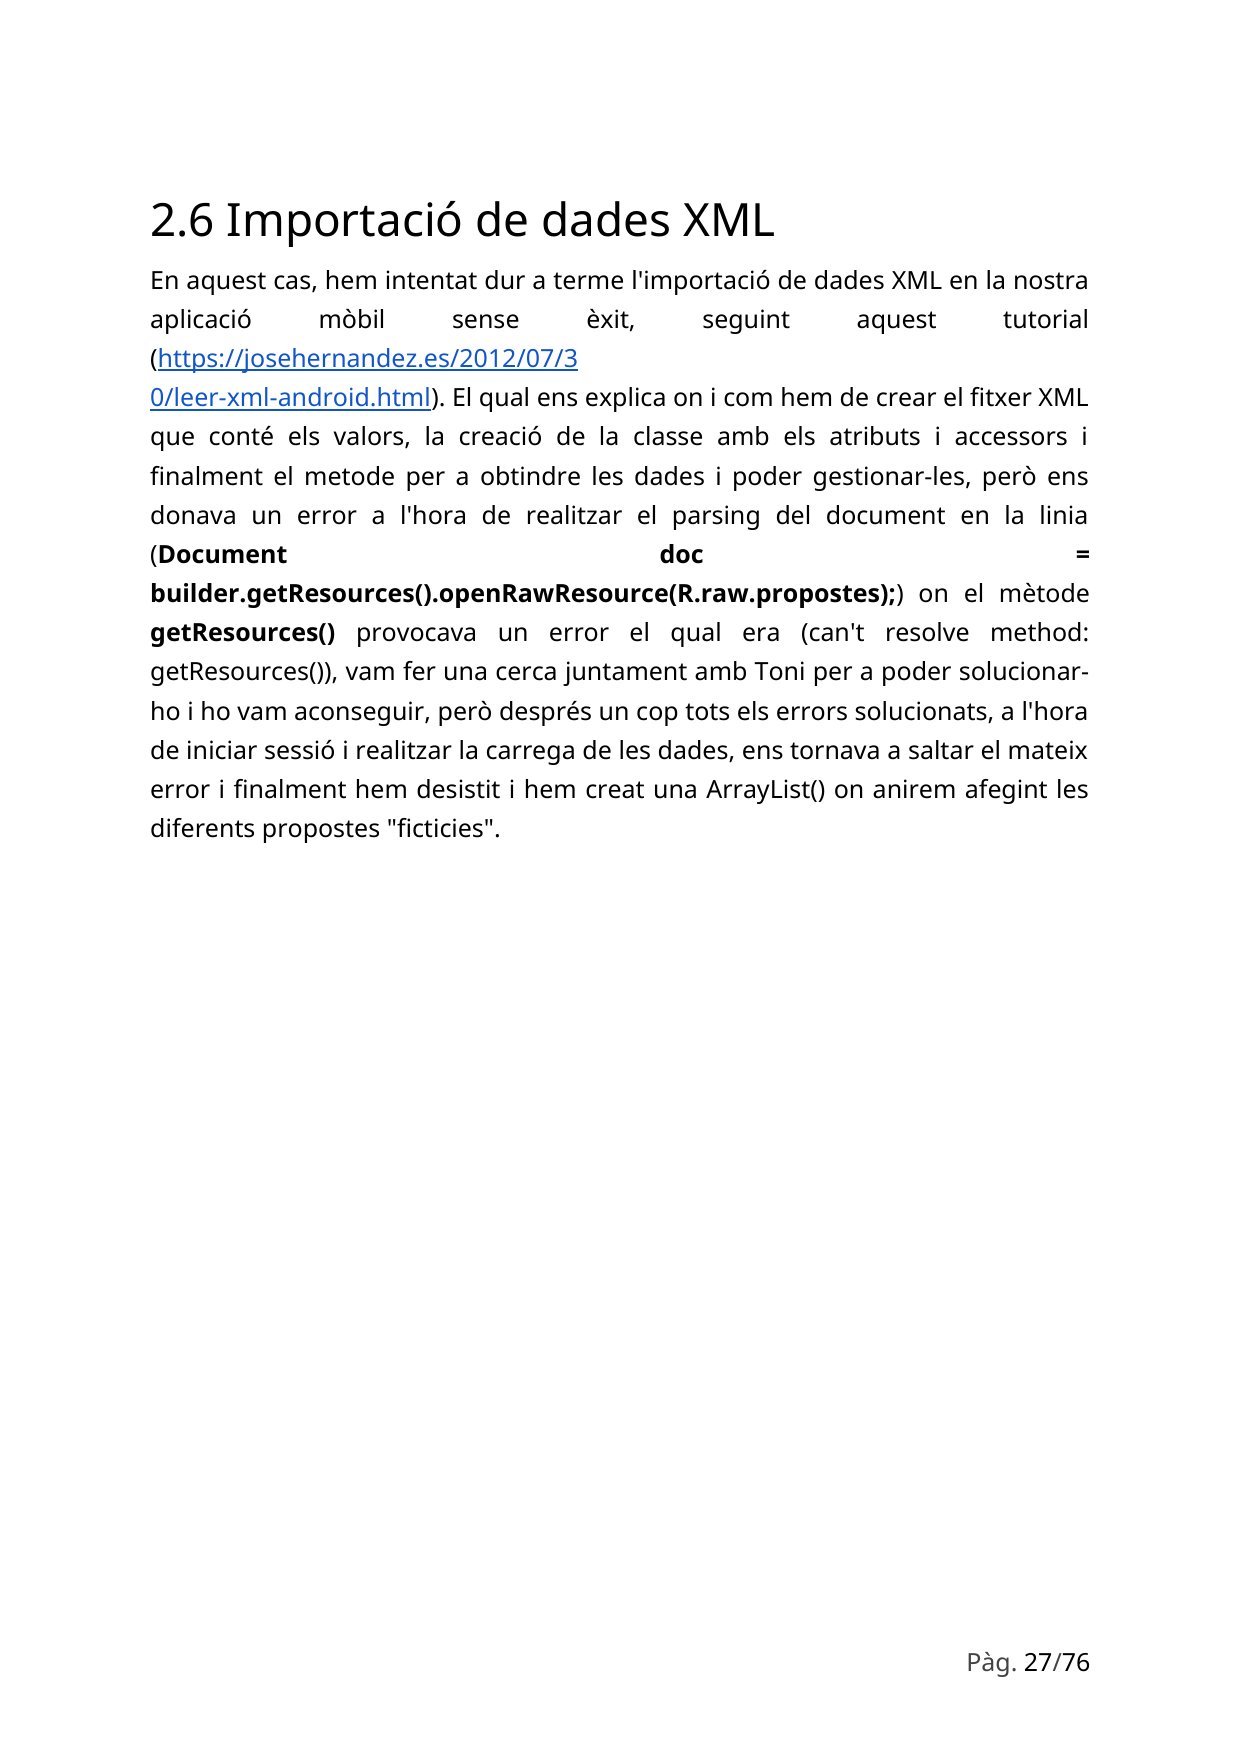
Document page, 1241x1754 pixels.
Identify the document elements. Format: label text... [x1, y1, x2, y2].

text En aquest cas, hem intentat dur a terme l'importació de dades XML en la nostra aplicació mòbil sense èxit, seguint aquest tutorial (https://josehernandez.es/2012/07/3 [150, 262, 1090, 375]
text 0/leer-xml-android.html). El qual ens explica on i com hem de crear el fitxer XML que conté els valors, la creació de la classe amb els atributs i accessors i finalment el metode per a obtindre les dades i poder gestionar-les, però ens donava un error a l'hora de realitzar el parsing del document en la linia (Document doc = builder.getResources().openRawResource(R.raw.propostes);) on el mètode getResources() provocava un error el qual era (can't resolve method: getResources()), vam fer una cerca juntament amb Toni per a poder solucionar-ho i ho vam aconseguir, però després un cop tots els errors solucionats, a l'hora de iniciar sessió i realitzar la carrega de les dades, ens tornava a saltar el mateix error i finalment hem desistit i hem creat una ArrayList() on anirem afegint les diferents propostes "ficticies". [150, 380, 1090, 845]
subtitle 2.6 Importació de dades XML [150, 187, 1090, 250]
